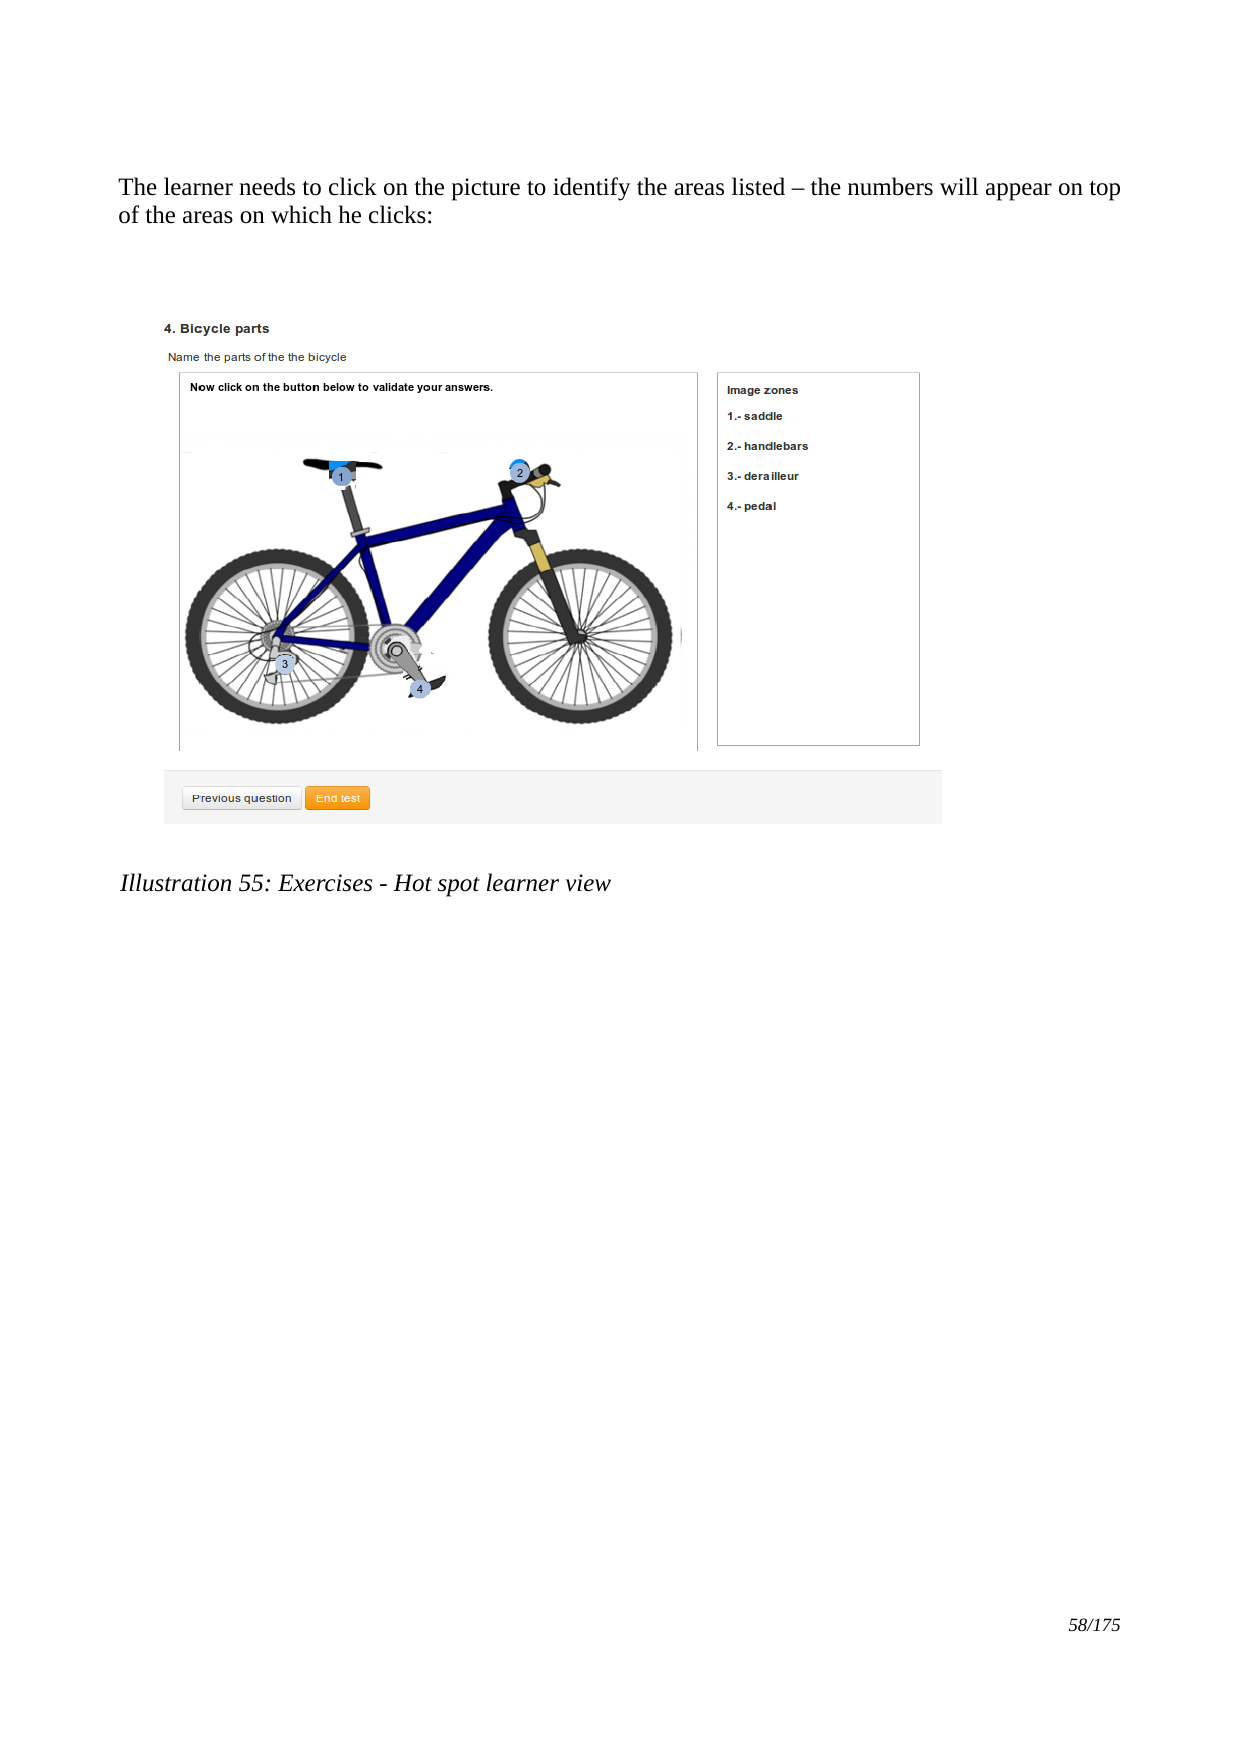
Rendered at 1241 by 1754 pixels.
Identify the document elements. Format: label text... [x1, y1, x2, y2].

text Illustration 55: Exercises - Hot spot learner view [120, 868, 1107, 896]
text The learner needs to click on the picture to identify the areas listed – the numbers will appear on top of the areas on which he clicks: [118, 172, 1122, 229]
picture [143, 316, 942, 824]
